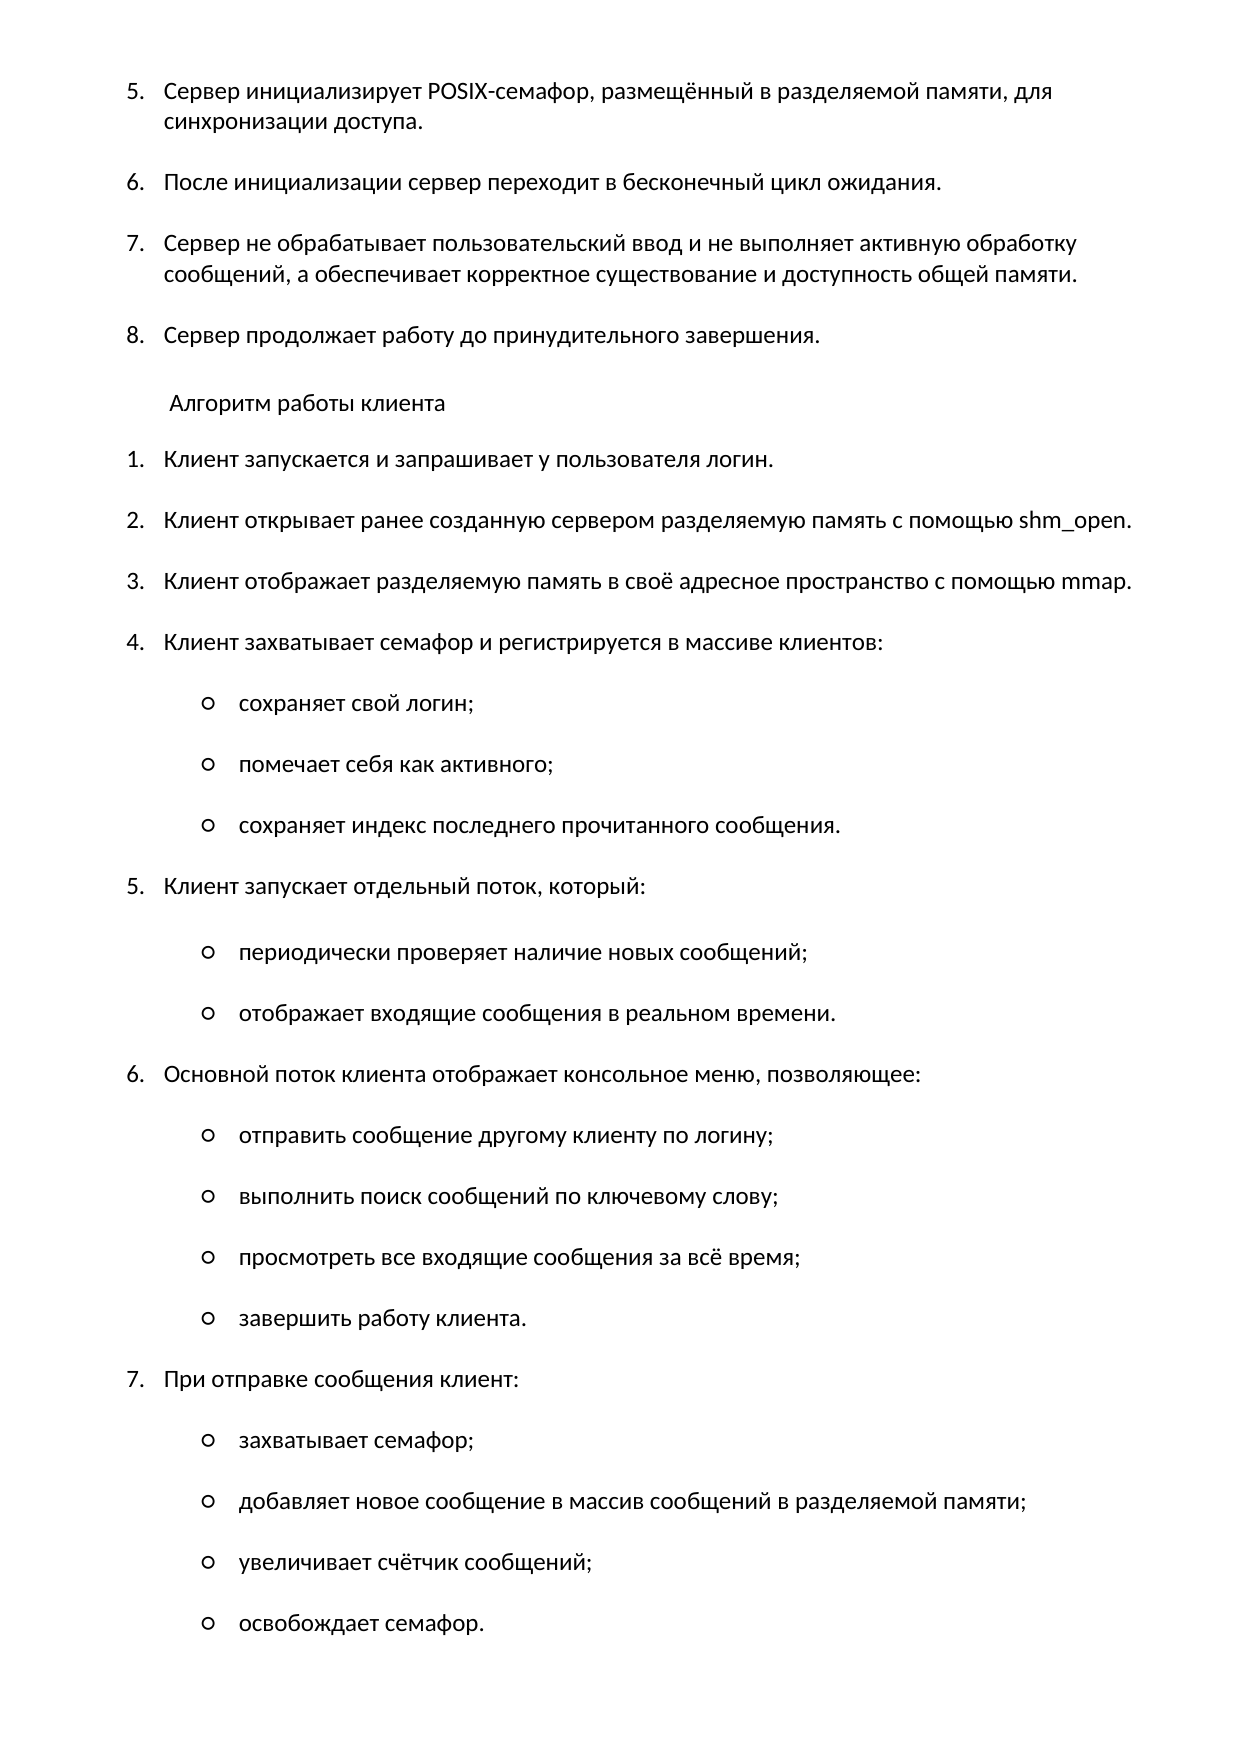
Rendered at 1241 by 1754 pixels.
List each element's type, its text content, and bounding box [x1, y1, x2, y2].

list При отправке сообщения клиент: [126, 1363, 1165, 1424]
list захватывает семафор; [201, 1424, 1165, 1486]
list После инициализации сервер переходит в бесконечный цикл ожидания. [126, 167, 1165, 228]
list Сервер инициализирует POSIX-семафор, размещённый в разделяемой памяти, для синхронизации доступа. [126, 75, 1165, 167]
list просмотреть все входящие сообщения за всё время; [201, 1241, 1165, 1302]
list отправить сообщение другому клиенту по логину; [201, 1119, 1165, 1180]
list Клиент захватывает семафор и регистрируется в массиве клиентов: [126, 626, 1165, 687]
subtitle Алгоритм работы клиента [169, 387, 1165, 418]
list помечает себя как активного; [201, 748, 1165, 809]
list Сервер не обрабатывает пользовательский ввод и не выполняет активную обработку сообщений, а обеспечивает корректное существование и доступность общей памяти. [126, 228, 1165, 319]
list сохраняет индекс последнего прочитанного сообщения. [201, 809, 1165, 870]
list выполнить поиск сообщений по ключевому слову; [201, 1180, 1165, 1241]
list освобождает семафор. [201, 1608, 1165, 1669]
list добавляет новое сообщение в массив сообщений в разделяемой памяти; [201, 1486, 1165, 1547]
list периодически проверяет наличие новых сообщений; [201, 936, 1165, 997]
list Клиент отображает разделяемую память в своё адресное пространство с помощью mmap. [126, 565, 1165, 626]
list Сервер продолжает работу до принудительного завершения. [126, 319, 1165, 350]
list завершить работу клиента. [201, 1302, 1165, 1363]
list Клиент открывает ранее созданную сервером разделяемую память с помощью shm_open. [126, 504, 1165, 565]
list увеличивает счётчик сообщений; [201, 1547, 1165, 1608]
list сохраняет свой логин; [201, 687, 1165, 748]
list Основной поток клиента отображает консольное меню, позволяющее: [126, 1058, 1165, 1119]
list Клиент запускает отдельный поток, который: [126, 870, 1165, 936]
list отображает входящие сообщения в реальном времени. [201, 997, 1165, 1058]
list Клиент запускается и запрашивает у пользователя логин. [126, 443, 1165, 504]
